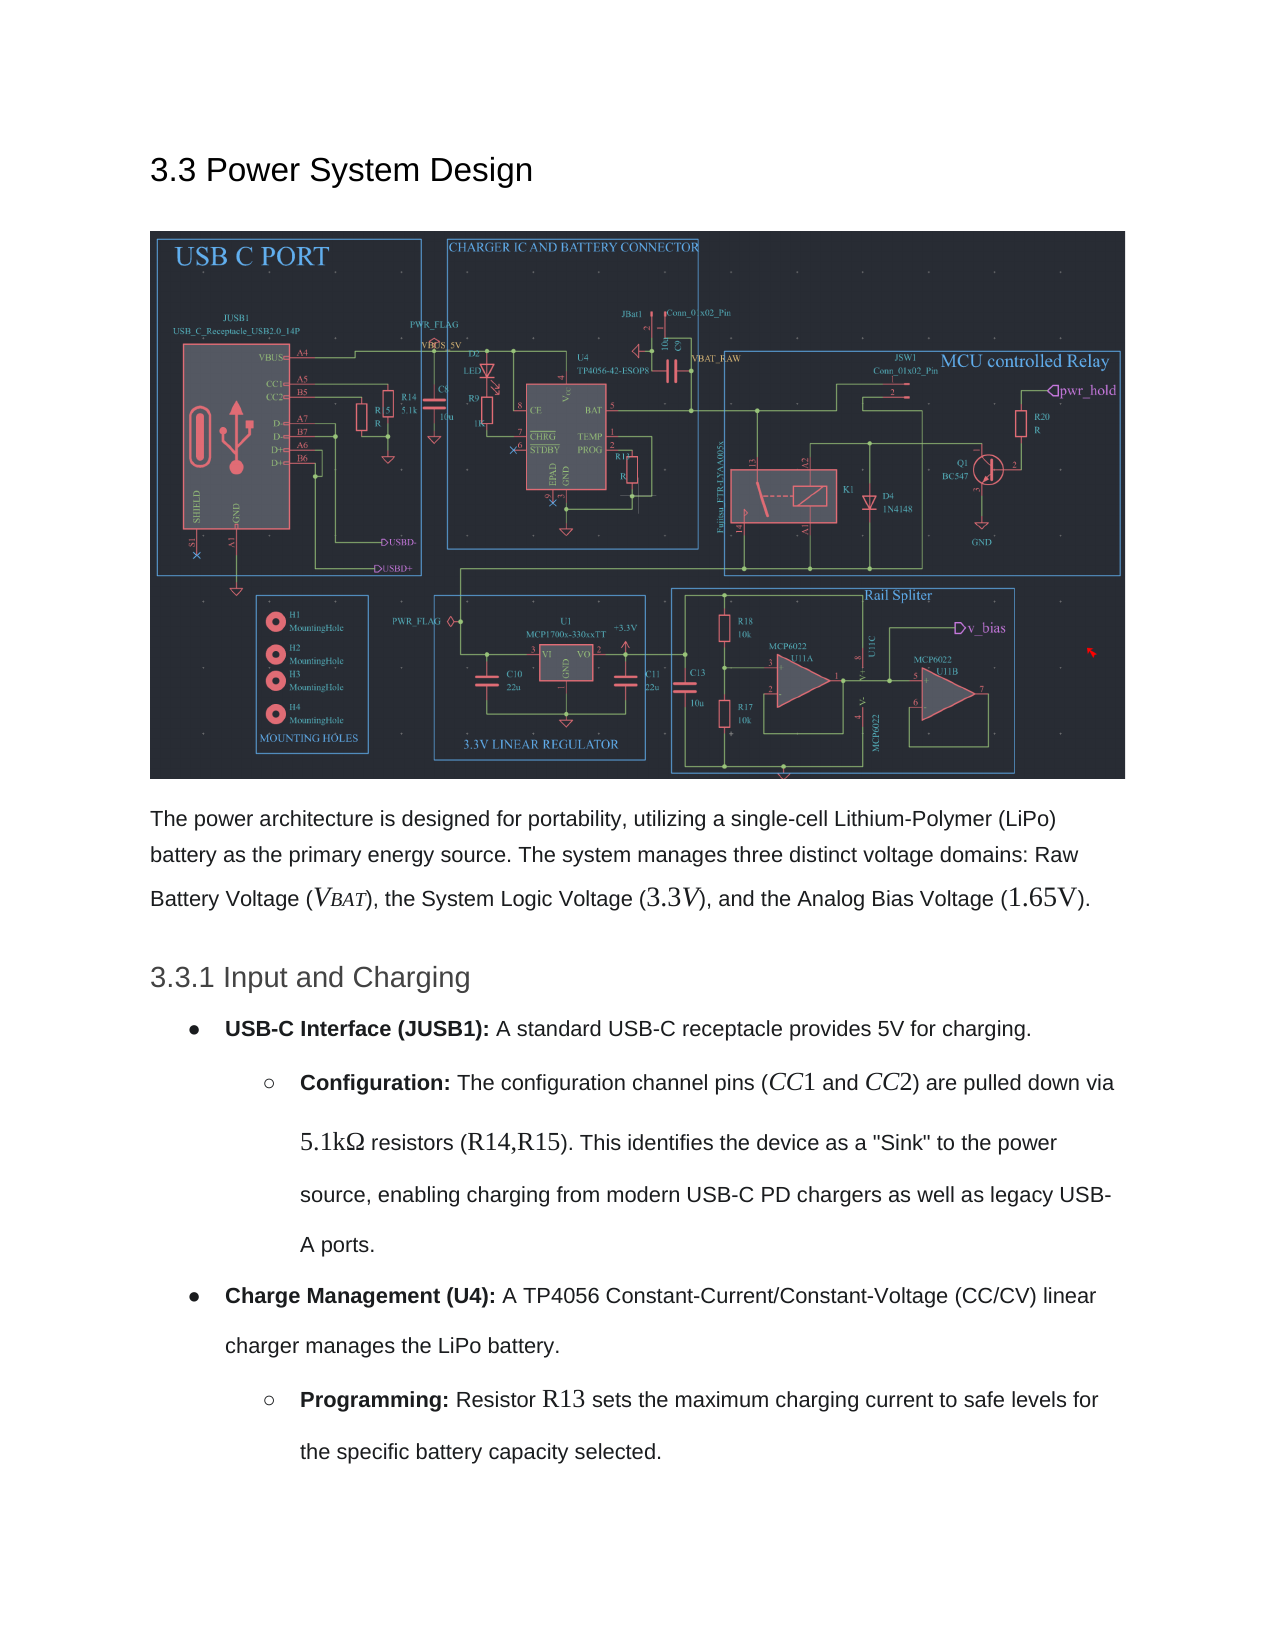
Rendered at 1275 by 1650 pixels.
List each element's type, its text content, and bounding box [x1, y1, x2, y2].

list Configuration: The configuration channel pins (CC1 and CC2) are pulled down via 5.1kΩ resistors (R14,R15). This identifies the device as a "Sink" to the power source, enabling charging from modern USB-C PD chargers as well as legacy USB-A ports. [262, 1066, 1125, 1257]
subtitle 3.3 Power System Design [150, 150, 1125, 188]
text The power architecture is designed for portability, utilizing a single-cell Lithium-Polymer (LiPo) battery as the primary energy source. The system manages three distinct voltage domains: Raw Battery Voltage (VBAT​), the System Logic Voltage (3.3V), and the Analog Bias Voltage (1.65V). [150, 806, 1125, 913]
list USB-C Interface (JUSB1): A standard USB-C receptacle provides 5V for charging. [187, 1016, 1125, 1041]
subtitle 3.3.1 Input and Charging [150, 959, 1125, 993]
list Charge Management (U4): A TP4056 Constant-Current/Constant-Voltage (CC/CV) linear charger manages the LiPo battery. [187, 1282, 1125, 1358]
list Programming: Resistor R13 sets the maximum charging current to safe levels for the specific battery capacity selected. [262, 1383, 1125, 1464]
picture [150, 231, 1125, 779]
